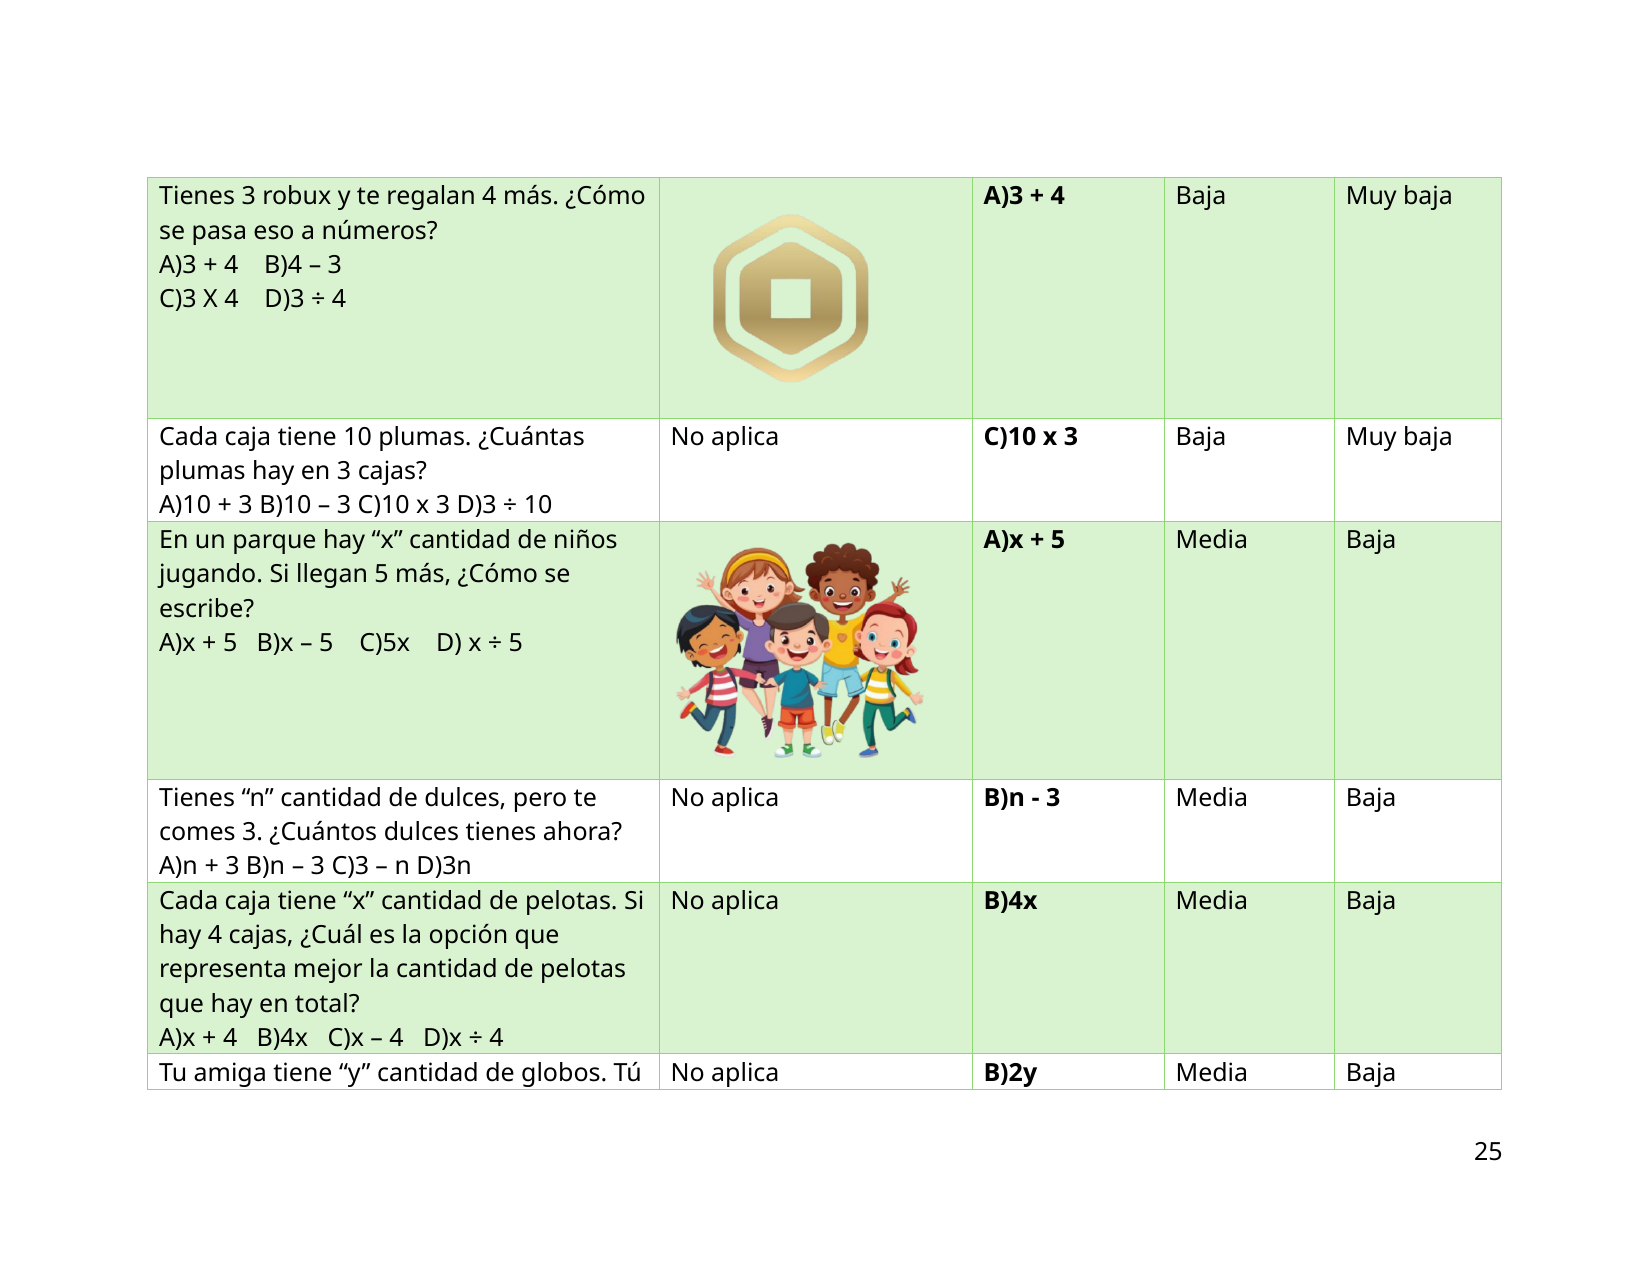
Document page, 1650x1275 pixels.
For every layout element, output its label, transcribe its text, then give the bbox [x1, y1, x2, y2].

table_cell Muy baja [1335, 419, 1501, 521]
table_cell C)10 x 3 [973, 419, 1164, 521]
table_cell A)3 + 4 [973, 178, 1164, 418]
table_cell [928, 522, 972, 779]
table_cell Cada caja tiene 10 plumas. ¿Cuántas plumas hay en 3 cajas? A)10 + 3 B)10 – 3 C)10 x 3 D)3 ÷ 10 [148, 419, 659, 521]
table_cell Tienes “n” cantidad de dulces, pero te comes 3. ¿Cuántos dulces tienes ahora? A)n + 3 B)n – 3 C)3 – n D)3n [148, 780, 659, 882]
table_cell No aplica [660, 780, 972, 882]
table_cell Media [1165, 522, 1334, 779]
table_cell Cada caja tiene “x” cantidad de pelotas. Si hay 4 cajas, ¿Cuál es la opción que representa mejor la cantidad de pelotas que hay en total? A)x + 4 B)4x C)x – 4 D)x ÷ 4 [148, 883, 659, 1053]
table_cell No aplica [660, 1054, 972, 1088]
table_cell B)4x [973, 883, 1164, 1053]
table_cell Media [1165, 1054, 1334, 1088]
table_cell Baja [1335, 883, 1501, 1053]
table_cell Media [1165, 883, 1334, 1053]
picture [670, 522, 928, 779]
table_cell No aplica [660, 883, 972, 1053]
table_cell Tu amiga tiene “y” cantidad de globos. Tú [148, 1054, 659, 1088]
table_cell Tienes 3 robux y te regalan 4 más. ¿Cómo se pasa eso a números? A)3 + 4 B)4 – 3 C)3 X 4 D)3 ÷ 4 [148, 178, 659, 418]
table_cell A)x + 5 [973, 522, 1164, 779]
table_cell No aplica [660, 419, 972, 521]
table_cell Media [1165, 780, 1334, 882]
table_cell Muy baja [1335, 178, 1501, 418]
table_cell En un parque hay “x” cantidad de niños jugando. Si llegan 5 más, ¿Cómo se escribe? A)x + 5 B)x – 5 C)5x D) x ÷ 5 [148, 522, 659, 779]
table_cell Baja [1335, 522, 1501, 779]
table_cell B)2y [973, 1054, 1164, 1088]
table_cell Baja [1165, 178, 1334, 418]
table_cell B)n - 3 [973, 780, 1164, 882]
table_cell Baja [1165, 419, 1334, 521]
table_cell [660, 522, 670, 779]
picture [670, 178, 911, 418]
table_cell [911, 178, 972, 418]
table_cell Baja [1335, 1054, 1501, 1088]
table_cell Baja [1335, 780, 1501, 882]
table_cell [660, 178, 670, 418]
